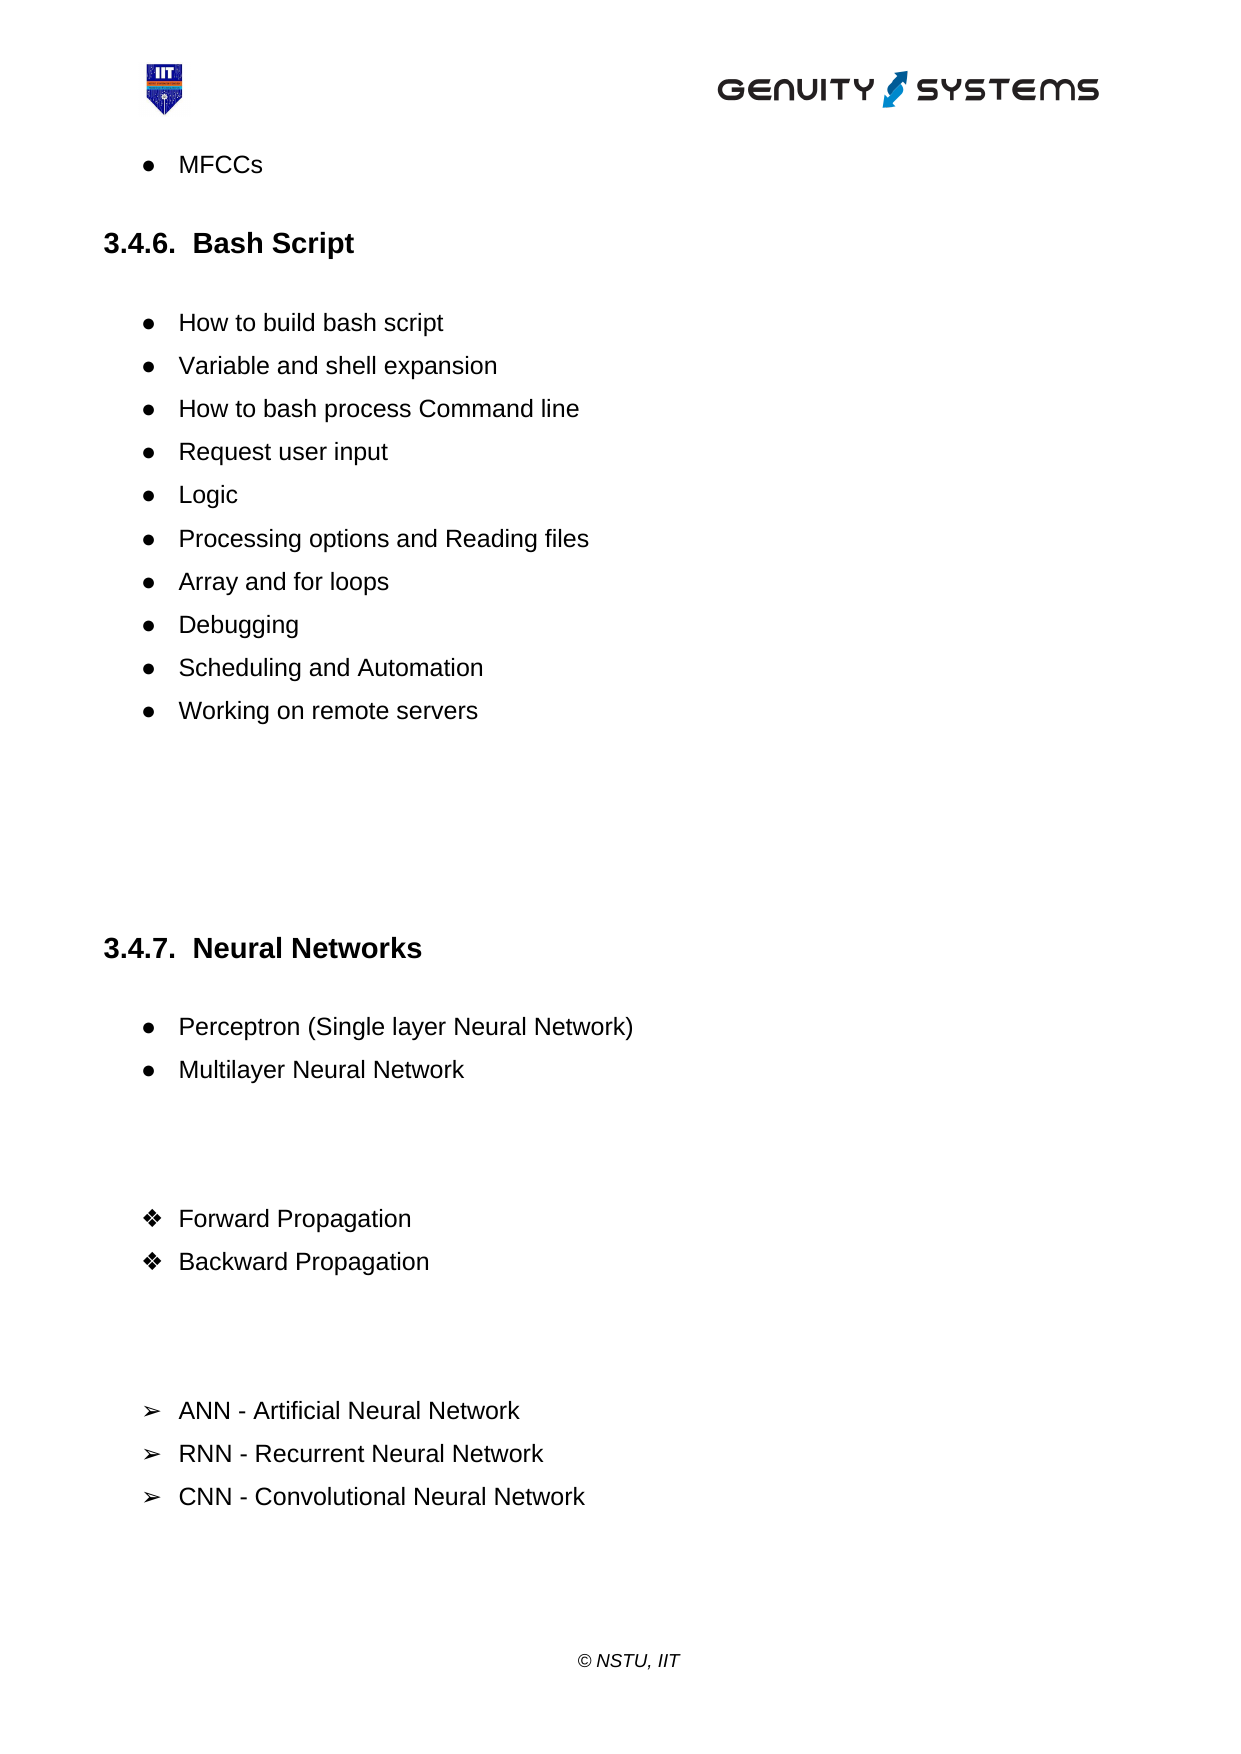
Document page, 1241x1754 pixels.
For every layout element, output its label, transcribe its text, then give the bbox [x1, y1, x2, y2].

list Processing options and Reading files [141, 524, 1153, 552]
list Array and for loops [141, 567, 1153, 596]
list How to build bash script [141, 308, 1153, 337]
list Request user input [141, 437, 1153, 466]
list Scheduling and Automation [141, 653, 1153, 682]
list Forward Propagation [141, 1204, 1153, 1233]
list Perceptron (Single layer Neural Network) [141, 1012, 1153, 1041]
list ANN - Artificial Neural Network [141, 1396, 1153, 1425]
list RNN - Recurrent Neural Network [141, 1439, 1153, 1468]
list Backward Propagation [141, 1247, 1153, 1276]
subtitle 3.4.6. Bash Script [103, 226, 1153, 260]
list Variable and shell expansion [141, 351, 1153, 380]
picture [137, 62, 192, 117]
list Logic [141, 481, 1153, 509]
picture [714, 70, 1101, 108]
subtitle 3.4.7. Neural Networks [103, 931, 1153, 964]
list MFCCs [141, 150, 1153, 179]
list How to bash process Command line [141, 394, 1153, 423]
list Multilayer Neural Network [141, 1055, 1153, 1084]
list CNN - Convolutional Neural Network [141, 1482, 1153, 1511]
list Debugging [141, 610, 1153, 639]
list Working on remote servers [141, 696, 1153, 725]
